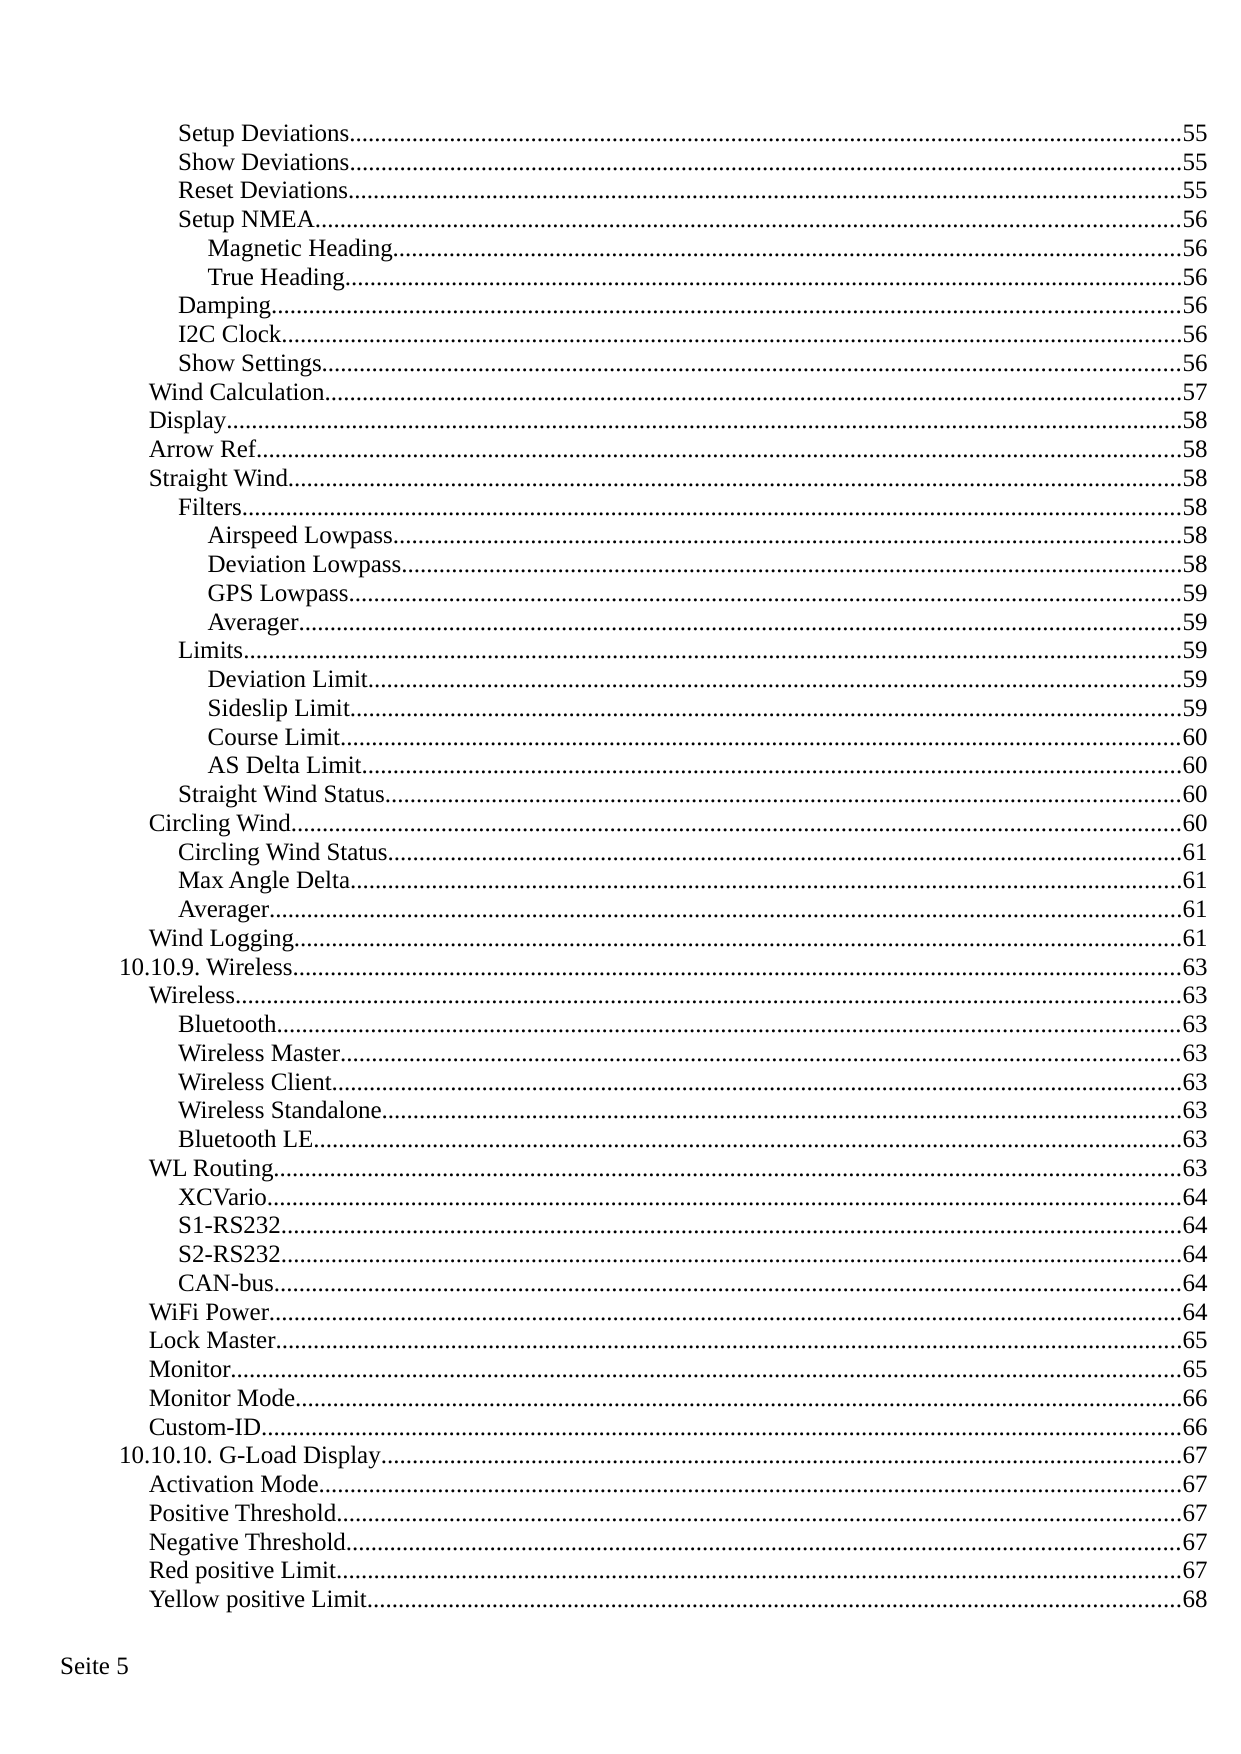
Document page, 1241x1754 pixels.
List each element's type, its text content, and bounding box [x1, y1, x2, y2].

text Straight Wind 58 [148, 463, 1207, 492]
text True Heading 56 [207, 262, 1207, 291]
text Averager 61 [178, 894, 1207, 923]
text Damping 56 [178, 291, 1207, 319]
text Monitor Mode 66 [148, 1383, 1207, 1412]
text Circling Wind 60 [148, 808, 1207, 837]
text Deviation Lowpass 58 [207, 549, 1207, 578]
text Positive Threshold 67 [148, 1498, 1207, 1527]
text XCVario 64 [178, 1182, 1207, 1211]
text Setup NMEA 56 [178, 204, 1207, 233]
text Monitor 65 [148, 1354, 1207, 1383]
text Wireless Client 63 [178, 1067, 1207, 1096]
text Custom-ID 66 [148, 1412, 1207, 1441]
text Filters 58 [178, 492, 1207, 521]
text S2-RS232 64 [178, 1239, 1207, 1268]
text AS Delta Limit 60 [207, 751, 1207, 779]
text Activation Mode 67 [148, 1469, 1207, 1498]
text CAN-bus 64 [178, 1268, 1207, 1297]
text WL Routing 63 [148, 1153, 1207, 1182]
text Max Angle Delta 61 [178, 866, 1207, 894]
text Wireless 63 [148, 981, 1207, 1009]
text Reset Deviations 55 [178, 176, 1207, 204]
text 10.10.10. G-Load Display 67 [119, 1441, 1207, 1469]
text Negative Threshold 67 [148, 1527, 1207, 1556]
text Bluetooth LE 63 [178, 1124, 1207, 1153]
text Wireless Master 63 [178, 1038, 1207, 1067]
text I2C Clock 56 [178, 319, 1207, 348]
text Wind Logging 61 [148, 923, 1207, 952]
text Limits 59 [178, 636, 1207, 664]
text Straight Wind Status 60 [178, 779, 1207, 808]
text Airspeed Lowpass 58 [207, 521, 1207, 549]
text Show Settings 56 [178, 348, 1207, 377]
text Magnetic Heading 56 [207, 233, 1207, 262]
text Deviation Limit 59 [207, 664, 1207, 693]
text Sideslip Limit 59 [207, 693, 1207, 722]
text S1-RS232 64 [178, 1211, 1207, 1239]
text Wind Calculation 57 [148, 377, 1207, 406]
text Course Limit 60 [207, 722, 1207, 751]
text Arrow Ref 58 [148, 434, 1207, 463]
text Wireless Standalone 63 [178, 1096, 1207, 1124]
text 10.10.9. Wireless 63 [119, 952, 1207, 981]
text Bluetooth 63 [178, 1009, 1207, 1038]
text GPS Lowpass 59 [207, 578, 1207, 607]
text Averager 59 [207, 607, 1207, 636]
text Red positive Limit 67 [148, 1556, 1207, 1584]
text Yellow positive Limit 68 [148, 1584, 1207, 1613]
text Circling Wind Status 61 [178, 837, 1207, 866]
text Display 58 [148, 406, 1207, 434]
text Show Deviations 55 [178, 147, 1207, 176]
text Lock Master 65 [148, 1326, 1207, 1354]
text WiFi Power 64 [148, 1297, 1207, 1326]
text Setup Deviations 55 [178, 118, 1207, 147]
